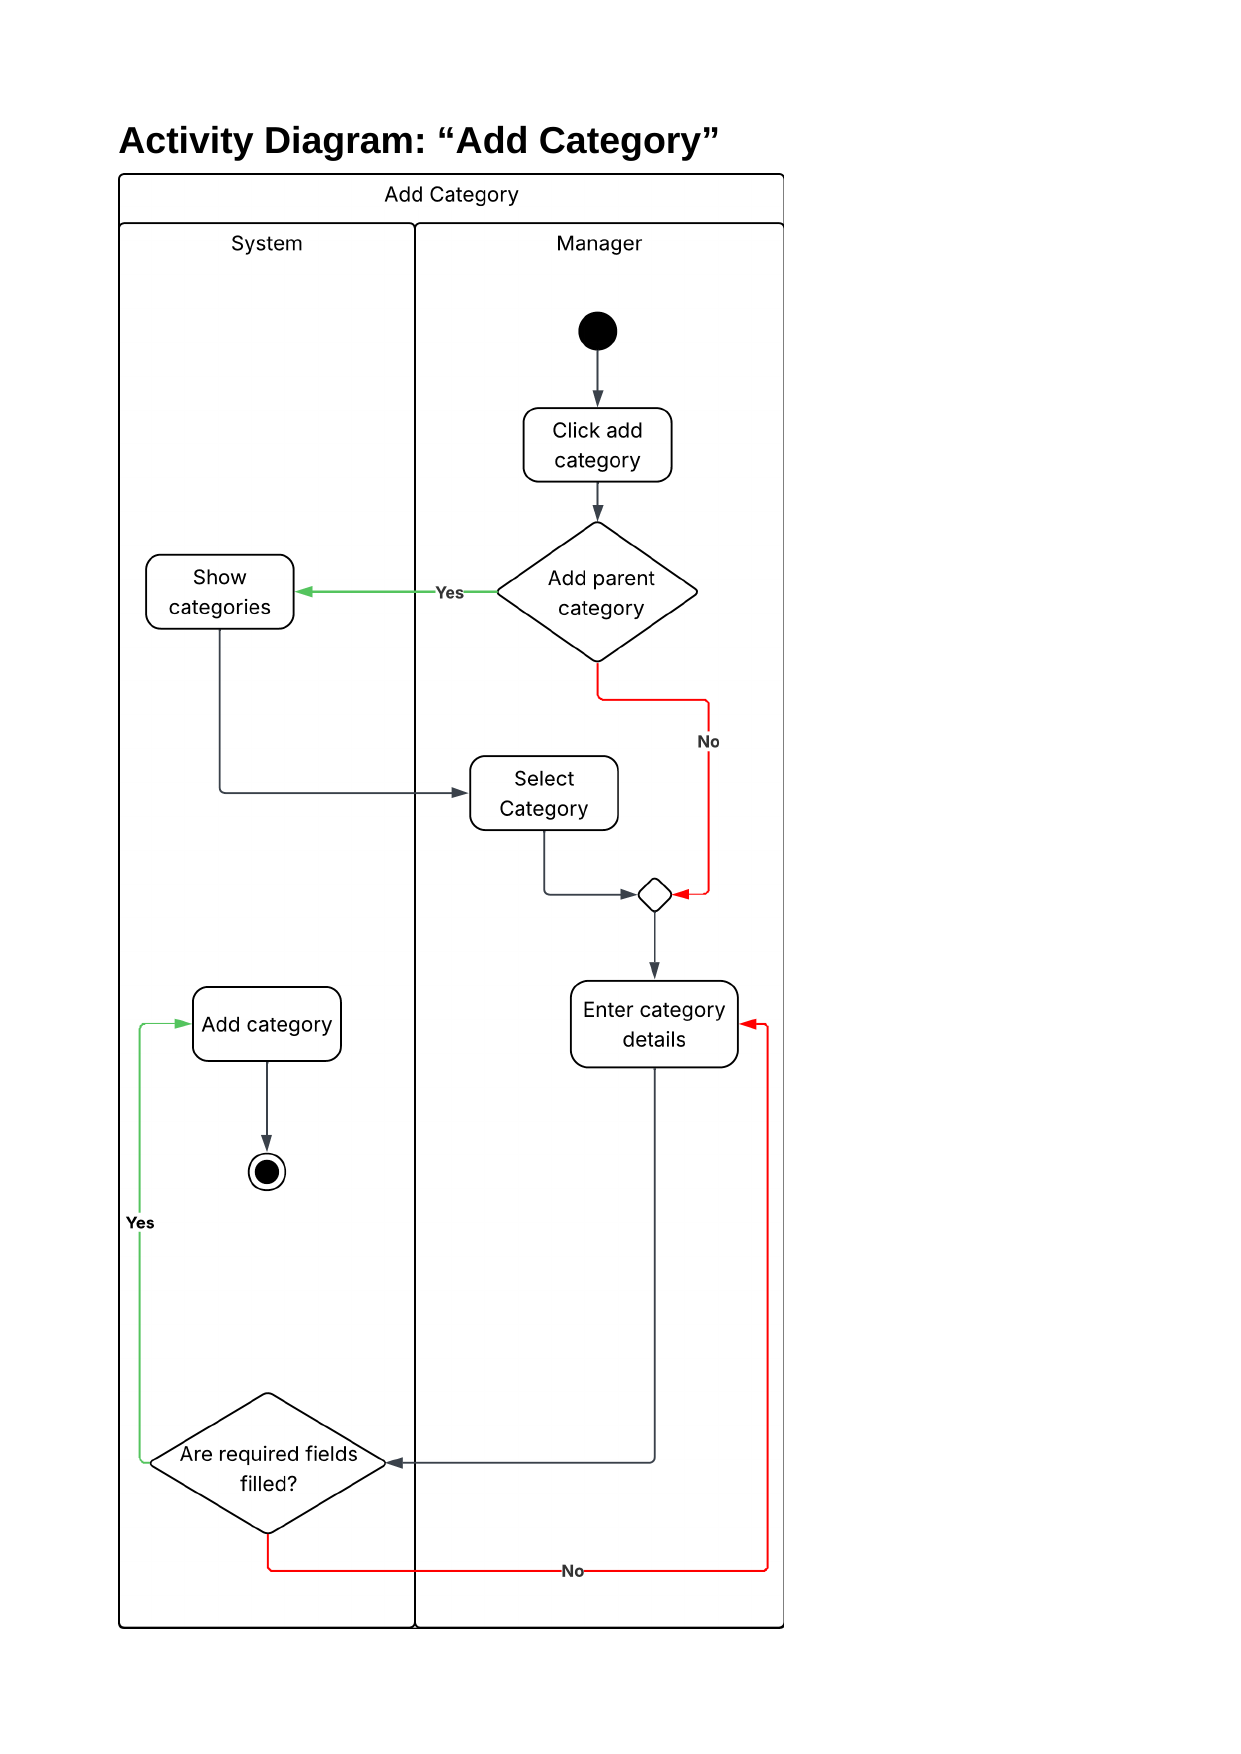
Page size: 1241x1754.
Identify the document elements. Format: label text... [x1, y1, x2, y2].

subtitle Activity Diagram: “Add Category” [118, 118, 1122, 161]
picture [118, 173, 784, 1629]
